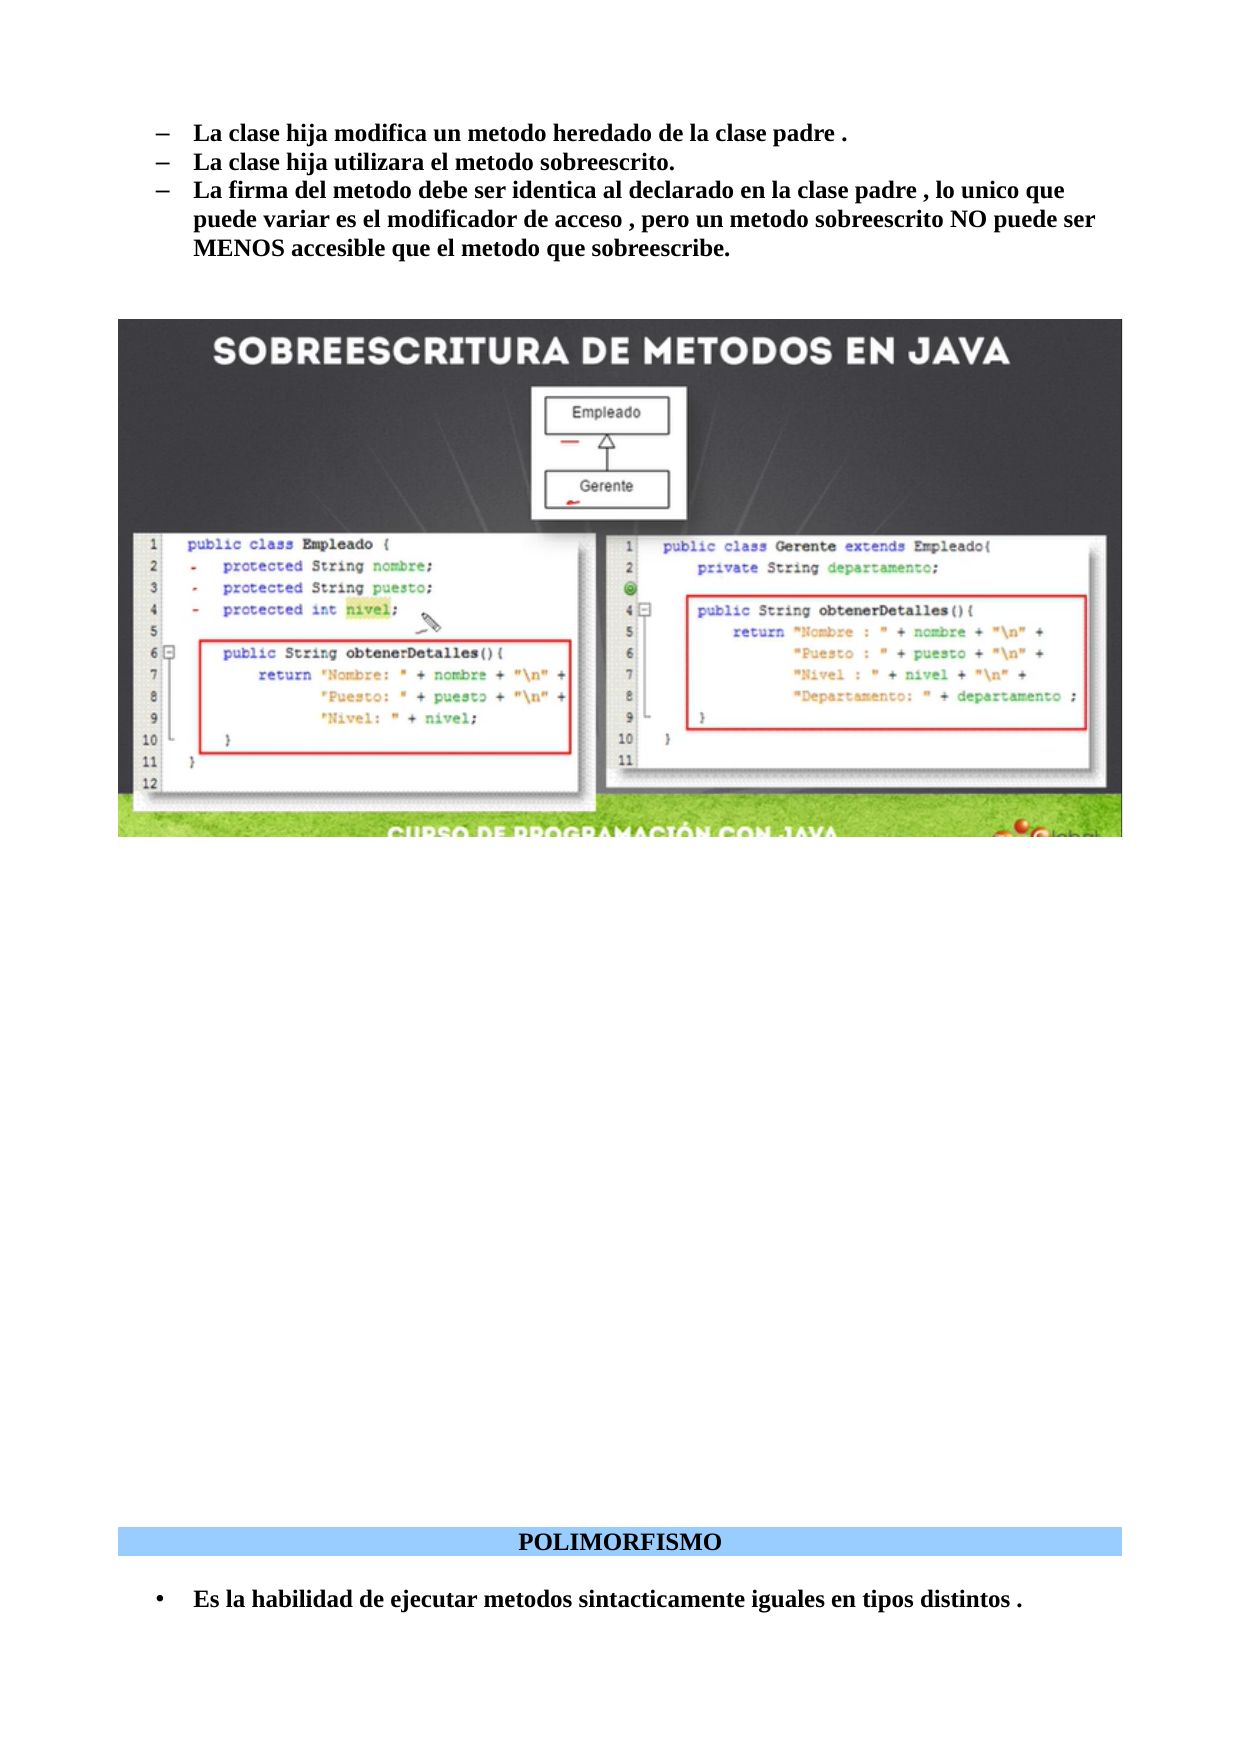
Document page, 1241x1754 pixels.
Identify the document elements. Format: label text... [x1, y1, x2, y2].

text POLIMORFISMO [118, 1527, 1122, 1556]
list La clase hija modifica un metodo heredado de la clase padre . [156, 118, 1122, 147]
list Es la habilidad de ejecutar metodos sintacticamente iguales en tipos distintos . [156, 1584, 1122, 1613]
list La clase hija utilizara el metodo sobreescrito. [156, 147, 1122, 176]
list La firma del metodo debe ser identica al declarado en la clase padre , lo unico que puede variar es el modificador de acceso , pero un metodo sobreescrito NO puede ser MENOS accesible que el metodo que sobreescribe. [156, 176, 1122, 262]
picture [118, 319, 1123, 837]
